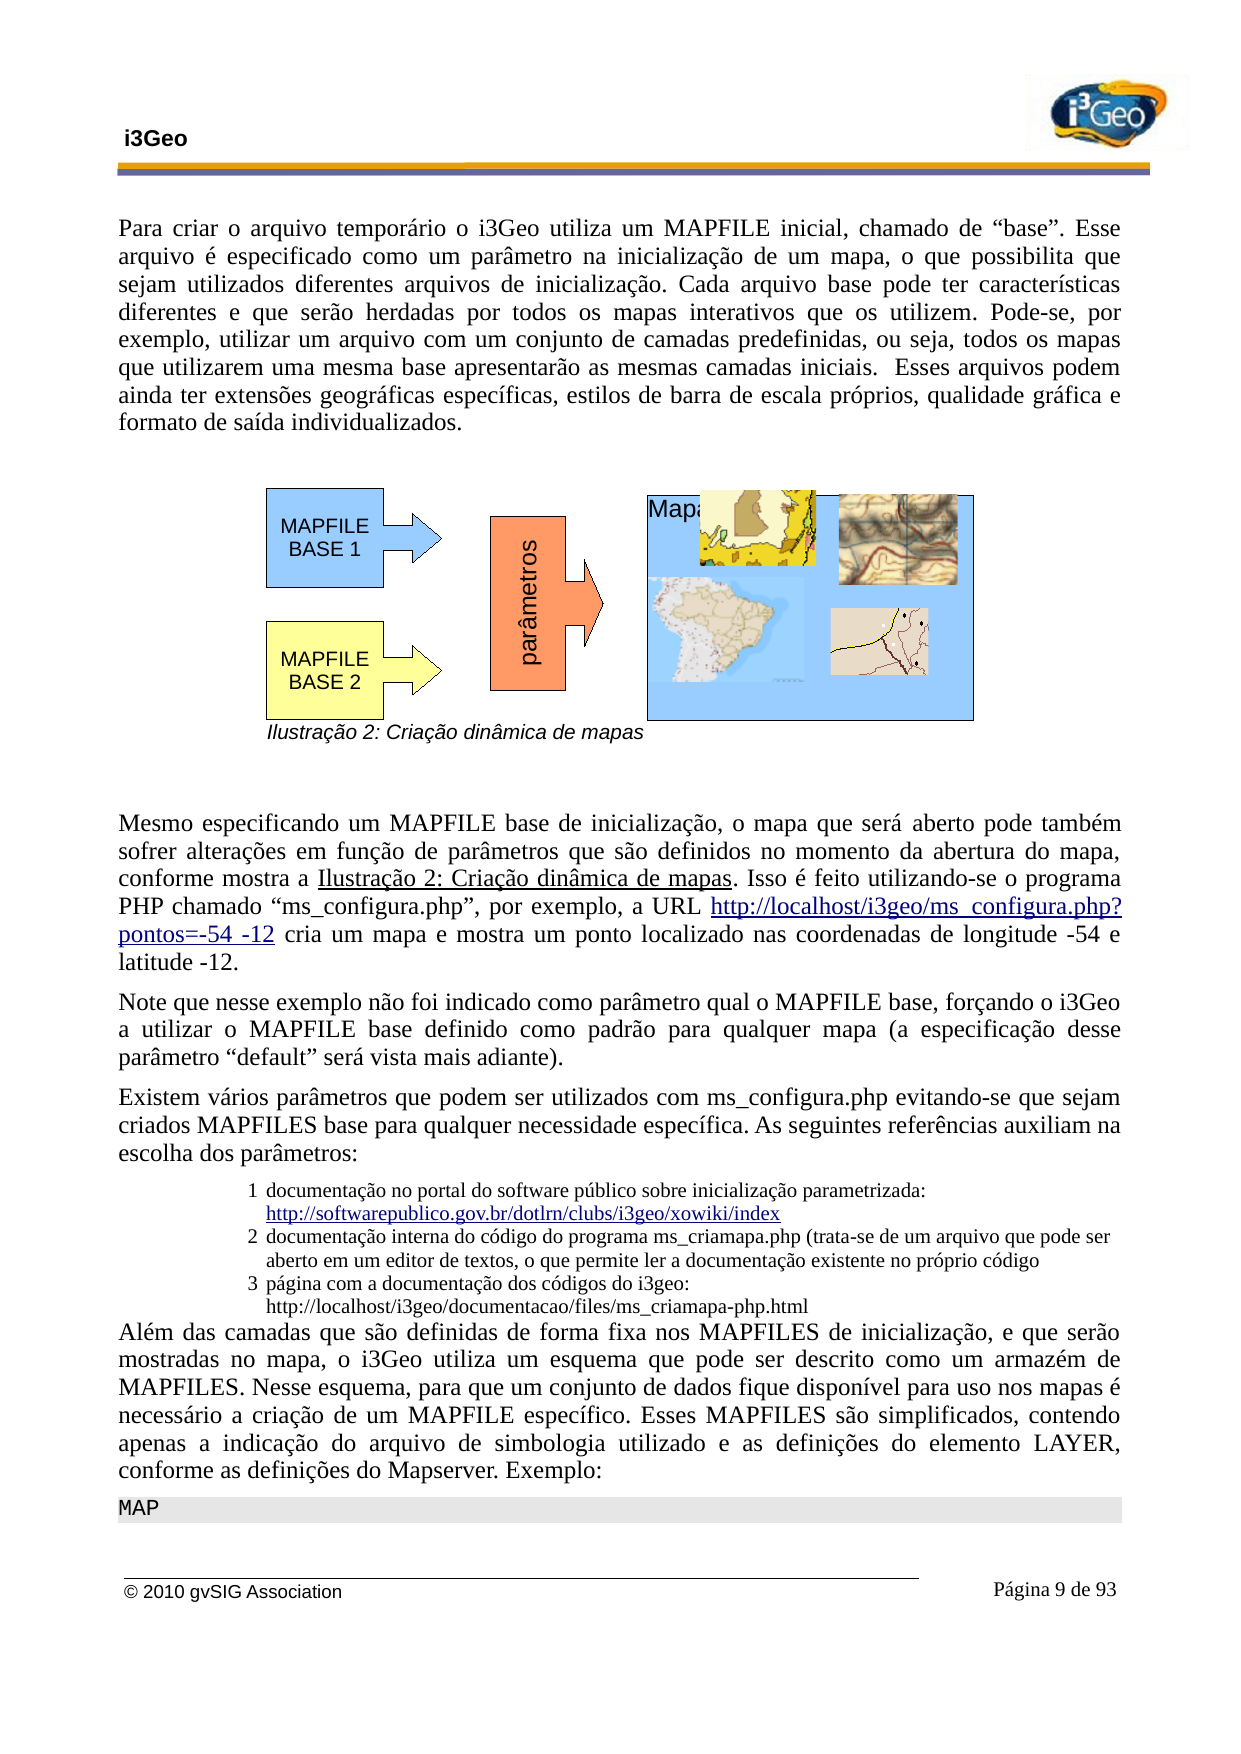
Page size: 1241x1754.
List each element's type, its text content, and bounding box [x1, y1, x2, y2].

text Mesmo especificando um MAPFILE base de inicialização, o mapa que será aberto pode também sofrer alterações em função de parâmetros que são definidos no momento da abertura do mapa, conforme mostra a Ilustração 2: Criação dinâmica de mapas. Isso é feito utilizando-se o programa PHP chamado “ms_configura.php”, por exemplo, a URL http://localhost/i3geo/ms_configura.php?pontos=-54 -12 cria um mapa e mostra um ponto localizado nas coordenadas de longitude -54 e latitude -12. [118, 809, 1122, 975]
picture [1025, 74, 1191, 151]
text Note que nesse exemplo não foi indicado como parâmetro qual o MAPFILE base, forçando o i3Geo a utilizar o MAPFILE base definido como padrão para qualquer mapa (a especificação desse parâmetro “default” será vista mais adiante). [118, 988, 1122, 1071]
text MAP [118, 1497, 1122, 1523]
picture [830, 608, 929, 675]
text Existem vários parâmetros que podem ser utilizados com ms_configura.php evitando-se que sejam criados MAPFILES base para qualquer necessidade específica. As seguintes referências auxiliam na escolha dos parâmetros: [118, 1083, 1122, 1167]
picture [699, 490, 817, 566]
list documentação interna do código do programa ms_criamapa.php (trata-se de um arquivo que pode ser aberto em um editor de textos, o que permite ler a documentação existente no próprio código [242, 1225, 1122, 1272]
text Além das camadas que são definidas de forma fixa nos MAPFILES de inicialização, e que serão mostradas no mapa, o i3Geo utiliza um esquema que pode ser descrito como um armazém de MAPFILES. Nesse esquema, para que um conjunto de dados fique disponível para uso nos mapas é necessário a criação de um MAPFILE específico. Esses MAPFILES são simplificados, contendo apenas a indicação do arquivo de simbologia utilizado e as definições do elemento LAYER, conforme as definições do Mapserver. Exemplo: [118, 1318, 1122, 1484]
picture [648, 577, 805, 682]
list página com a documentação dos códigos do i3geo: http://localhost/i3geo/documentacao/files/ms_criamapa-php.html [242, 1272, 1122, 1318]
list documentação no portal do software público sobre inicialização parametrizada: http://softwarepublico.gov.br/dotlrn/clubs/i3geo/xowiki/index [242, 1179, 1122, 1225]
text Para criar o arquivo temporário o i3Geo utiliza um MAPFILE inicial, chamado de “base”. Esse arquivo é especificado como um parâmetro na inicialização de um mapa, o que possibilita que sejam utilizados diferentes arquivos de inicialização. Cada arquivo base pode ter características diferentes e que serão herdadas por todos os mapas interativos que os utilizem. Pode-se, por exemplo, utilizar um arquivo com um conjunto de camadas predefinidas, ou seja, todos os mapas que utilizarem uma mesma base apresentarão as mesmas camadas iniciais. Esses arquivos podem ainda ter extensões geográficas específicas, estilos de barra de escala próprios, qualidade gráfica e formato de saída individualizados. [118, 214, 1122, 436]
picture [838, 494, 958, 585]
text Ilustração 2: Criação dinâmica de mapas [267, 489, 973, 744]
